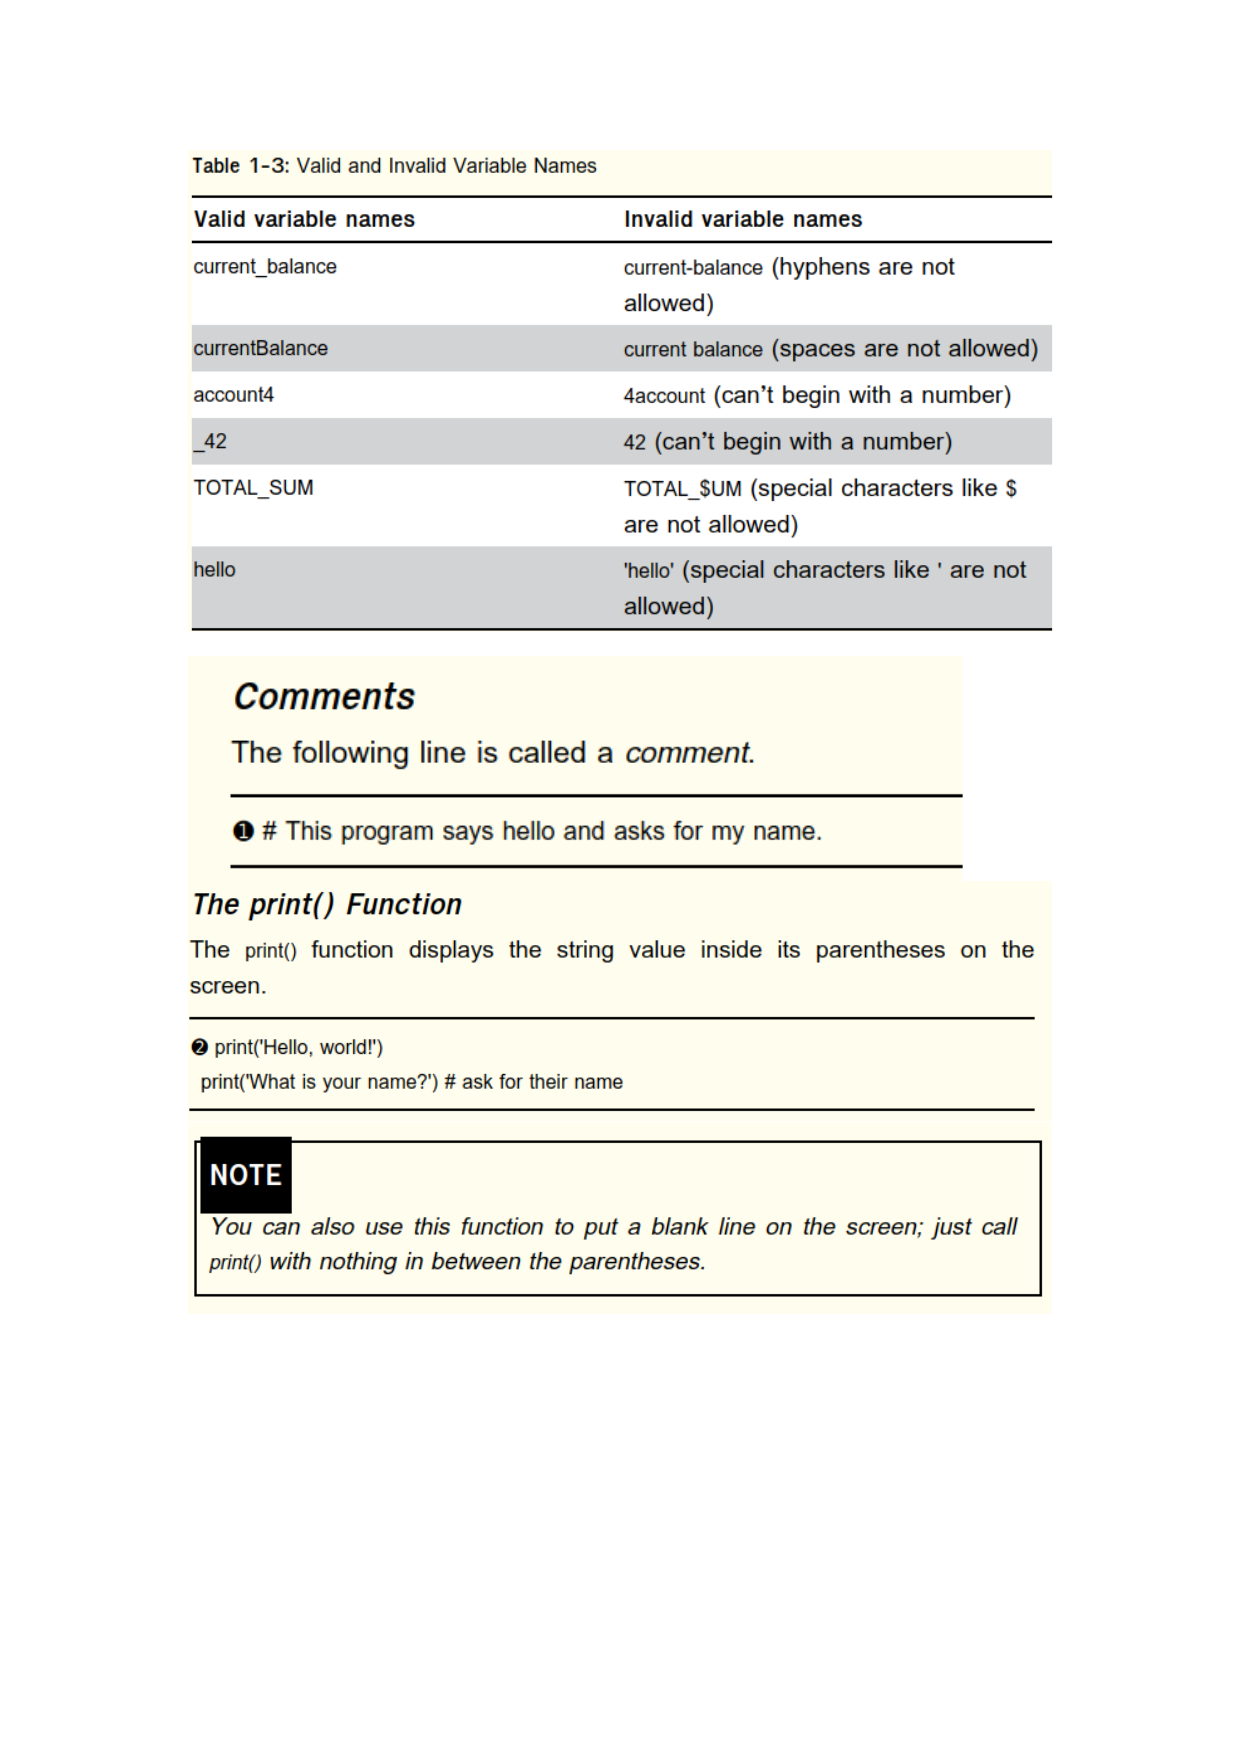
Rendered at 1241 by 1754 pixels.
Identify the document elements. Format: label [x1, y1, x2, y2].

picture [187, 1122, 1052, 1314]
picture [187, 656, 1052, 1121]
picture [187, 150, 1053, 632]
